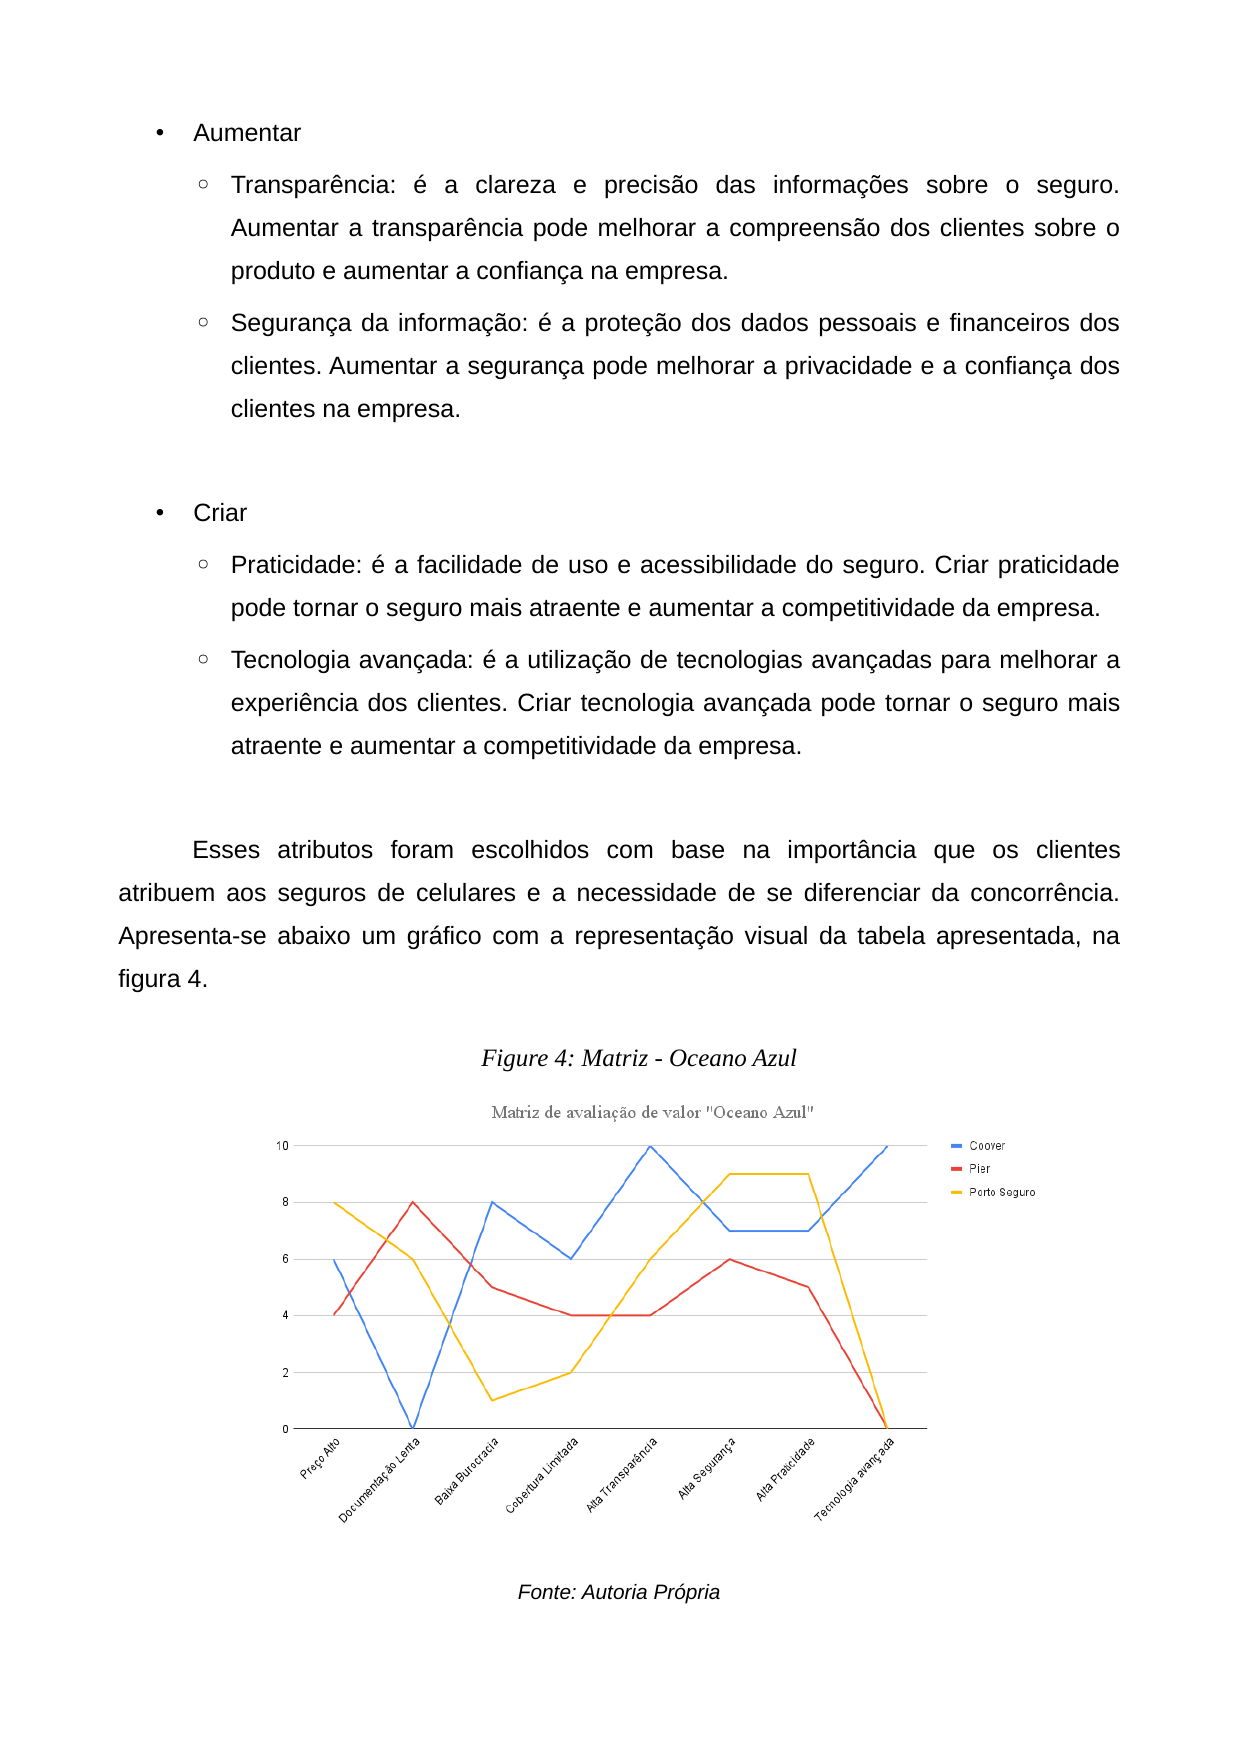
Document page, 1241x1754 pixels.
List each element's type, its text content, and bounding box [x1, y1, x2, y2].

list Tecnologia avançada: é a utilização de tecnologias avançadas para melhorar a experiência dos clientes. Criar tecnologia avançada pode tornar o seguro mais atraente e aumentar a competitividade da empresa. [193, 645, 1122, 760]
list Criar [156, 498, 1122, 527]
text Esses atributos foram escolhidos com base na importância que os clientes atribuem aos seguros de celulares e a necessidade de se diferenciar da concorrência. Apresenta-se abaixo um gráfico com a representação visual da tabela apresentada, na figura 4. [118, 835, 1122, 993]
list Praticidade: é a facilidade de uso e acessibilidade do seguro. Criar praticidade pode tornar o seguro mais atraente e aumentar a competitividade da empresa. [193, 550, 1122, 622]
text Figure 4: Matriz - Oceano Azul [138, 1043, 1142, 1072]
list Aumentar [156, 118, 1122, 147]
list Segurança da informação: é a proteção dos dados pessoais e financeiros dos clientes. Aumentar a segurança pode melhorar a privacidade e a confiança dos clientes na empresa. [193, 308, 1122, 423]
list Transparência: é a clareza e precisão das informações sobre o seguro. Aumentar a transparência pode melhorar a compreensão dos clientes sobre o produto e aumentar a confiança na empresa. [193, 170, 1122, 285]
picture [247, 1077, 1057, 1544]
text Fonte: Autoria Própria [118, 1580, 1122, 1604]
